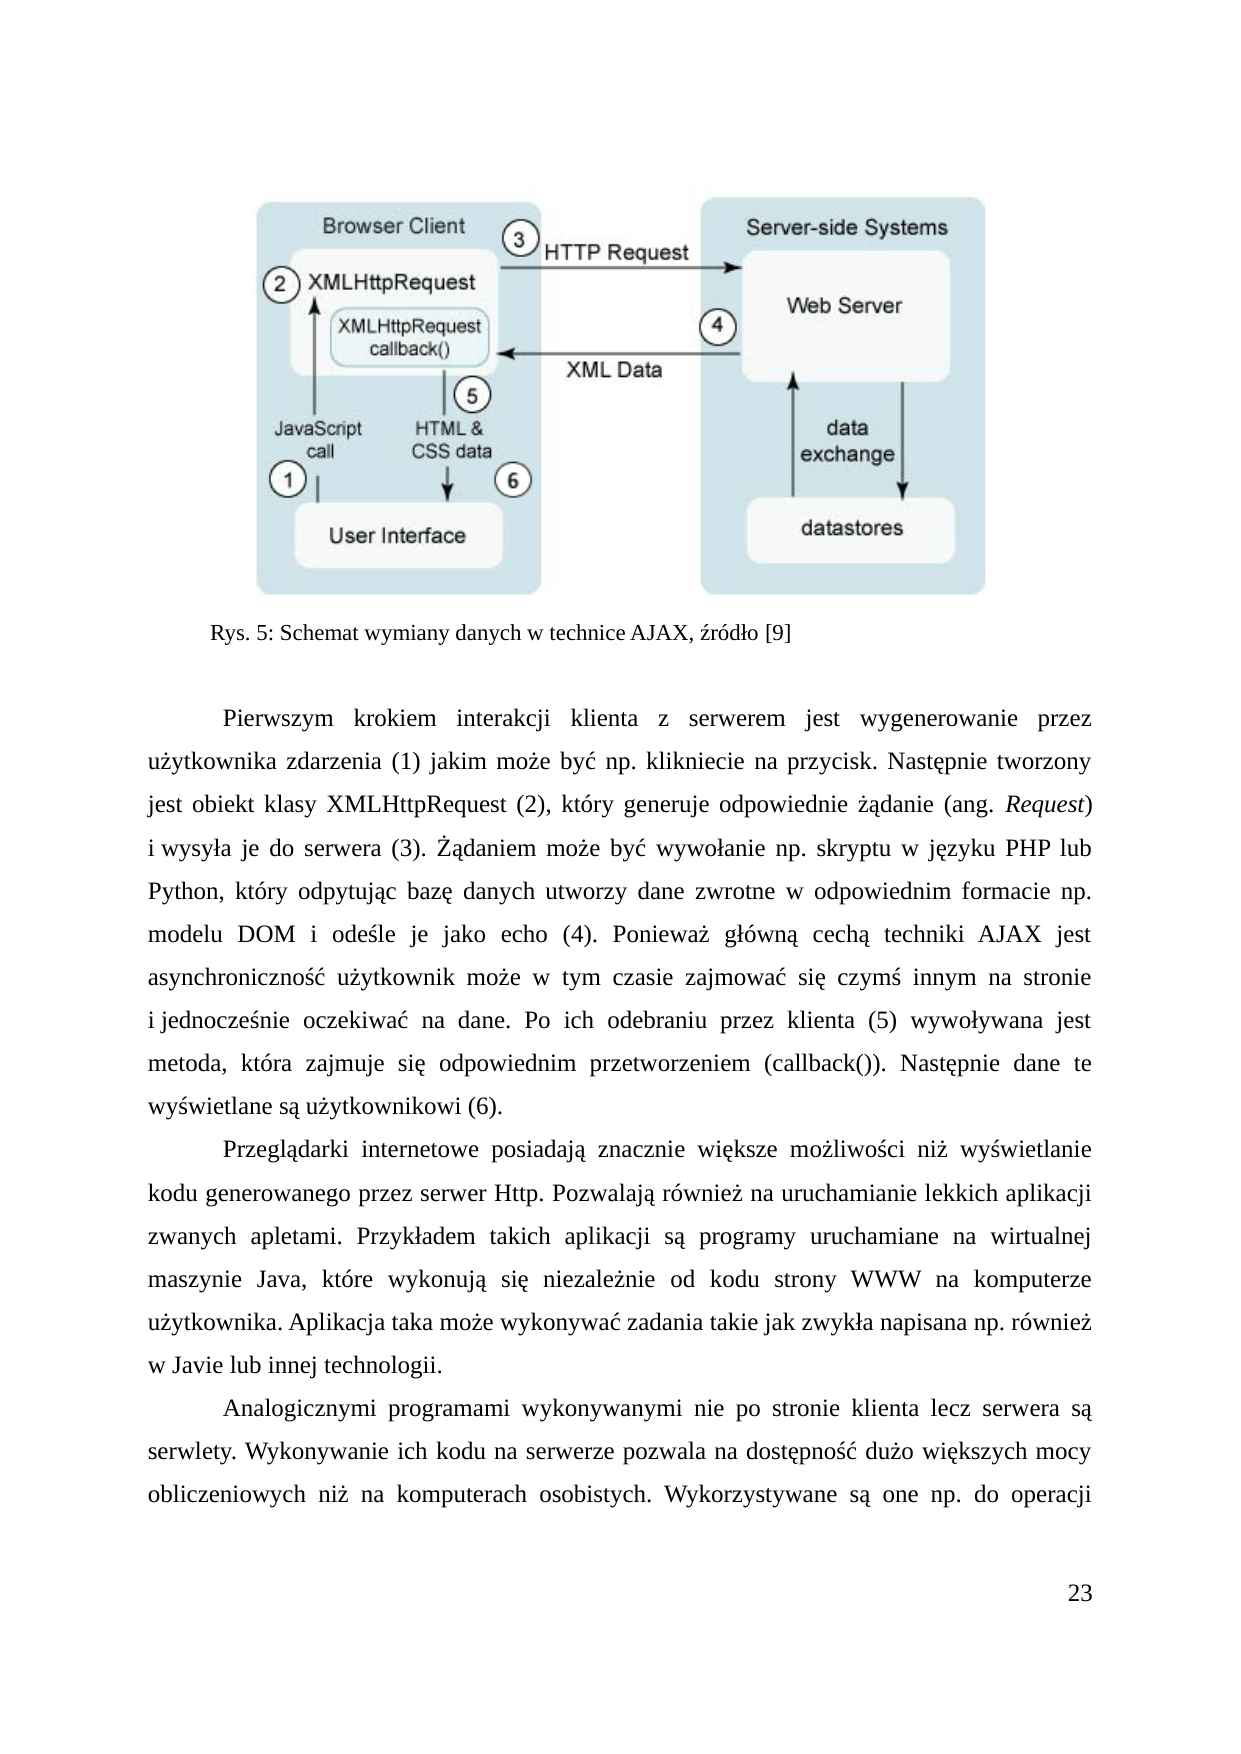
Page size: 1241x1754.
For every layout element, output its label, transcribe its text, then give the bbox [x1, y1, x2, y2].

text Przeglądarki internetowe posiadają znacznie większe możliwości niż wyświetlanie kodu generowanego przez serwer Http. Pozwalają również na uruchamianie lekkich aplikacji zwanych apletami. Przykładem takich aplikacji są programy uruchamiane na wirtualnej maszynie Java, które wykonują się niezależnie od kodu strony WWW na komputerze użytkownika. Aplikacja taka może wykonywać zadania takie jak zwykła napisana np. również w Javie lub innej technologii. [148, 1134, 1093, 1379]
text Analogicznymi programami wykonywanymi nie po stronie klienta lecz serwera są serwlety. Wykonywanie ich kodu na serwerze pozwala na dostępność dużo większych mocy obliczeniowych niż na komputerach osobistych. Wykorzystywane są one np. do operacji [148, 1393, 1093, 1508]
text Pierwszym krokiem interakcji klienta z serwerem jest wygenerowanie przez użytkownika zdarzenia (1) jakim może być np. klikniecie na przycisk. Następnie tworzony jest obiekt klasy XMLHttpRequest (2), który generuje odpowiednie żądanie (ang. Request) i wysyła je do serwera (3). Żądaniem może być wywołanie np. skryptu w języku PHP lub Python, który odpytując bazę danych utworzy dane zwrotne w odpowiednim formacie np. modelu DOM i odeśle je jako echo (4). Ponieważ główną cechą techniki AJAX jest asynchroniczność użytkownik może w tym czasie zajmować się czymś innym na stronie i jednocześnie oczekiwać na dane. Po ich odebraniu przez klienta (5) wywoływana jest metoda, która zajmuje się odpowiednim przetworzeniem (callback()). Następnie dane te wyświetlane są użytkownikowi (6). [148, 703, 1093, 1120]
picture [210, 160, 1031, 620]
text Rys. 5: Schemat wymiany danych w technice AJAX, źródło [9] [210, 620, 1030, 646]
